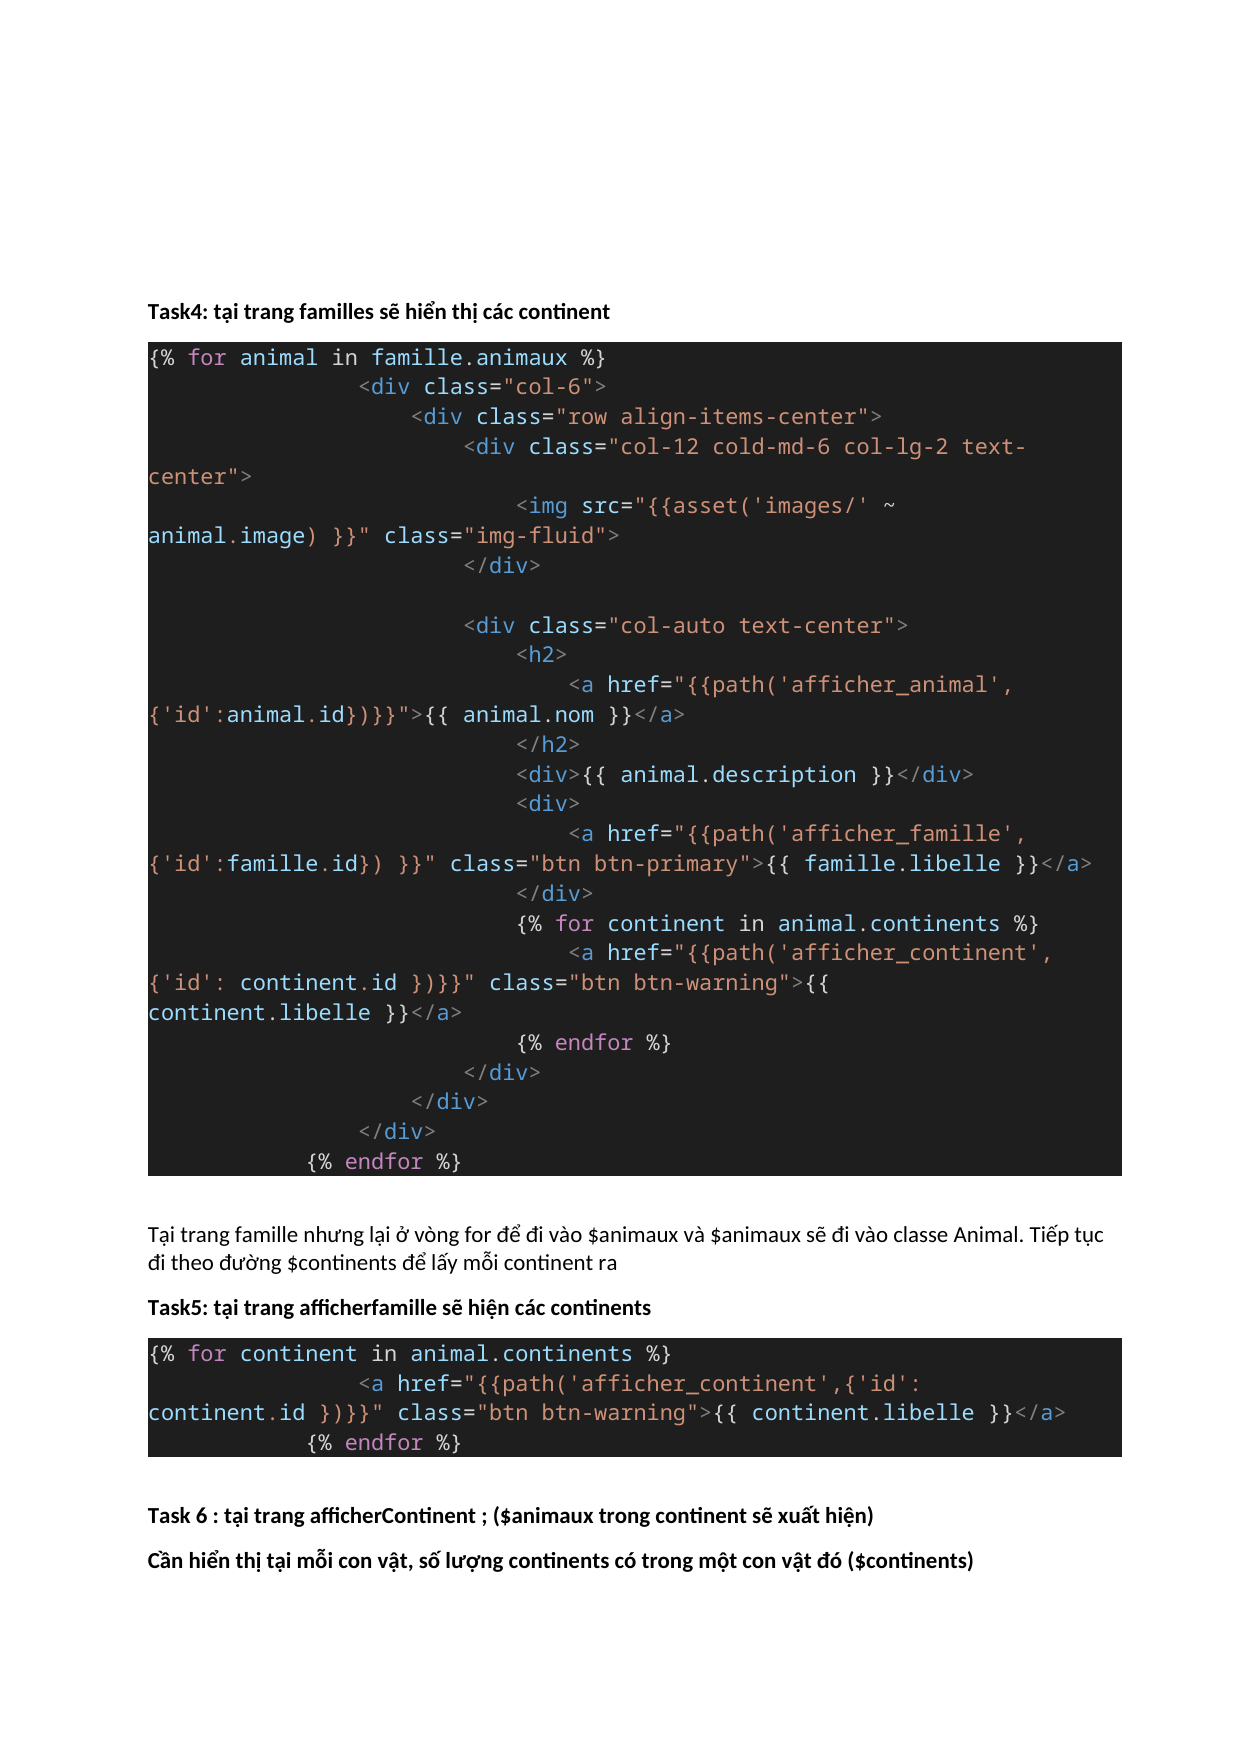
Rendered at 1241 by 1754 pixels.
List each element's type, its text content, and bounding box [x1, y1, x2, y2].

text Tại trang famille nhưng lại ở vòng for để đi vào $animaux và $animaux sẽ đi vào classe Animal. Tiếp tục đi theo đường $continents để lấy mỗi continent ra [148, 1220, 1122, 1276]
text <a href="{{path('afficher_animal',{'id':animal.id})}}">{{ animal.nom }}</a> [148, 669, 1122, 729]
text {% for continent in animal.continents %} [148, 1338, 1122, 1368]
text </div> [148, 550, 1122, 580]
text {% for continent in animal.continents %} [148, 908, 1122, 937]
text <a href="{{path('afficher_continent',{'id': continent.id })}}" class="btn btn-warning">{{ continent.libelle }}</a> [148, 1368, 1122, 1427]
text {% endfor %} [148, 1027, 1122, 1057]
text {% endfor %} [148, 1146, 1122, 1176]
text <img src="{{asset('images/' ~ animal.image) }}" class="img-fluid"> [148, 491, 1122, 550]
text {% endfor %} [148, 1427, 1122, 1457]
text </div> [148, 1086, 1122, 1116]
text <a href="{{path('afficher_continent',{'id': continent.id })}}" class="btn btn-warning">{{ continent.libelle }}</a> [148, 937, 1122, 1027]
text <div class="row align-items-center"> [148, 401, 1122, 431]
text Task5: tại trang afficherfamille sẽ hiện các continents [148, 1293, 1122, 1321]
text </div> [148, 1116, 1122, 1146]
text Cần hiển thị tại mỗi con vật, số lượng continents có trong một con vật đó ($continents) [148, 1546, 1122, 1574]
text </h2> [148, 729, 1122, 759]
text <div class="col-6"> [148, 371, 1122, 401]
text {% for animal in famille.animaux %} [148, 342, 1122, 371]
text </div> [148, 1057, 1122, 1086]
text <h2> [148, 639, 1122, 669]
text <div>{{ animal.description }}</div> [148, 759, 1122, 788]
text <div class="col-auto text-center"> [148, 610, 1122, 639]
text <div> [148, 788, 1122, 818]
text Task 6 : tại trang afficherContinent ; ($animaux trong continent sẽ xuất hiện) [148, 1502, 1122, 1530]
text </div> [148, 878, 1122, 908]
text Task4: tại trang familles sẽ hiển thị các continent [148, 297, 1122, 325]
text <a href="{{path('afficher_famille',{'id':famille.id}) }}" class="btn btn-primary">{{ famille.libelle }}</a> [148, 818, 1122, 878]
text <div class="col-12 cold-md-6 col-lg-2 text-center"> [148, 431, 1122, 491]
